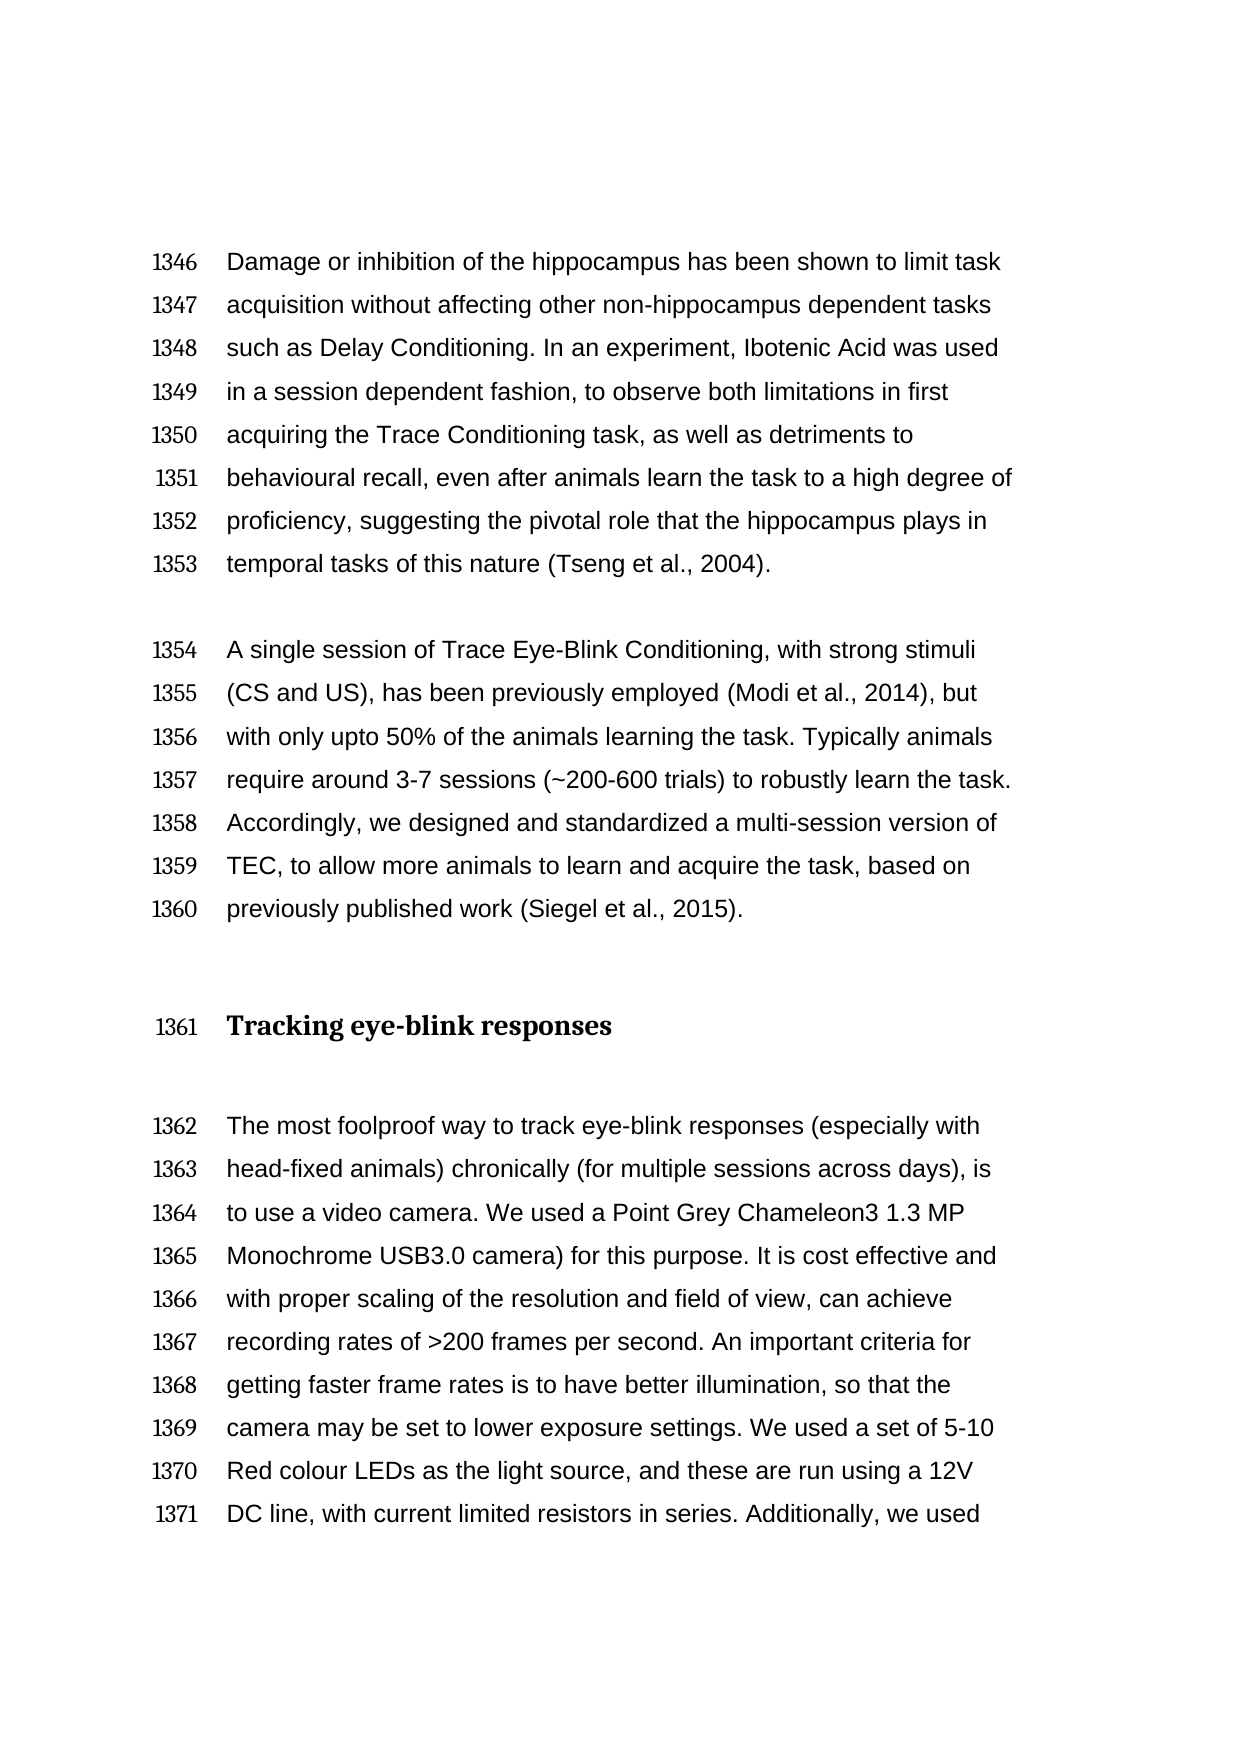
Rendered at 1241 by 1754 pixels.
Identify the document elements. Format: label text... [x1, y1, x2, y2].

text The most foolproof way to track eye-blink responses (especially with head-fixed animals) chronically (for multiple sessions across days), is to use a video camera. We used a Point Grey Chameleon3 1.3 MP Monochrome USB3.0 camera) for this purpose. It is cost effective and with proper scaling of the resolution and field of view, can achieve recording rates of >200 frames per second. An important criteria for getting faster frame rates is to have better illumination, so that the camera may be set to lower exposure settings. We used a set of 5-10 Red colour LEDs as the light source, and these are run using a 12V DC line, with current limited resistors in series. Additionally, we used [226, 1111, 1014, 1528]
text A single session of Trace Eye-Blink Conditioning, with strong stimuli (CS and US), has been previously employed (Modi et al., 2014)⁠, but with only upto 50% of the animals learning the task. Typically animals require around 3-7 sessions (~200-600 trials) to robustly learn the task. Accordingly, we designed and standardized a multi-session version of TEC, to allow more animals to learn and acquire the task, based on previously published work (Siegel et al., 2015)⁠. [226, 635, 1014, 923]
subtitle Tracking eye-blink responses [226, 1009, 1014, 1043]
text Damage or inhibition of the hippocampus has been shown to limit task acquisition without affecting other non-hippocampus dependent tasks such as Delay Conditioning. In an experiment, Ibotenic Acid was used in a session dependent fashion, to observe both limitations in first acquiring the Trace Conditioning task, as well as detriments to behavioural recall, even after animals learn the task to a high degree of proficiency, suggesting the pivotal role that the hippocampus plays in temporal tasks of this nature (Tseng et al., 2004)⁠. [226, 247, 1014, 578]
